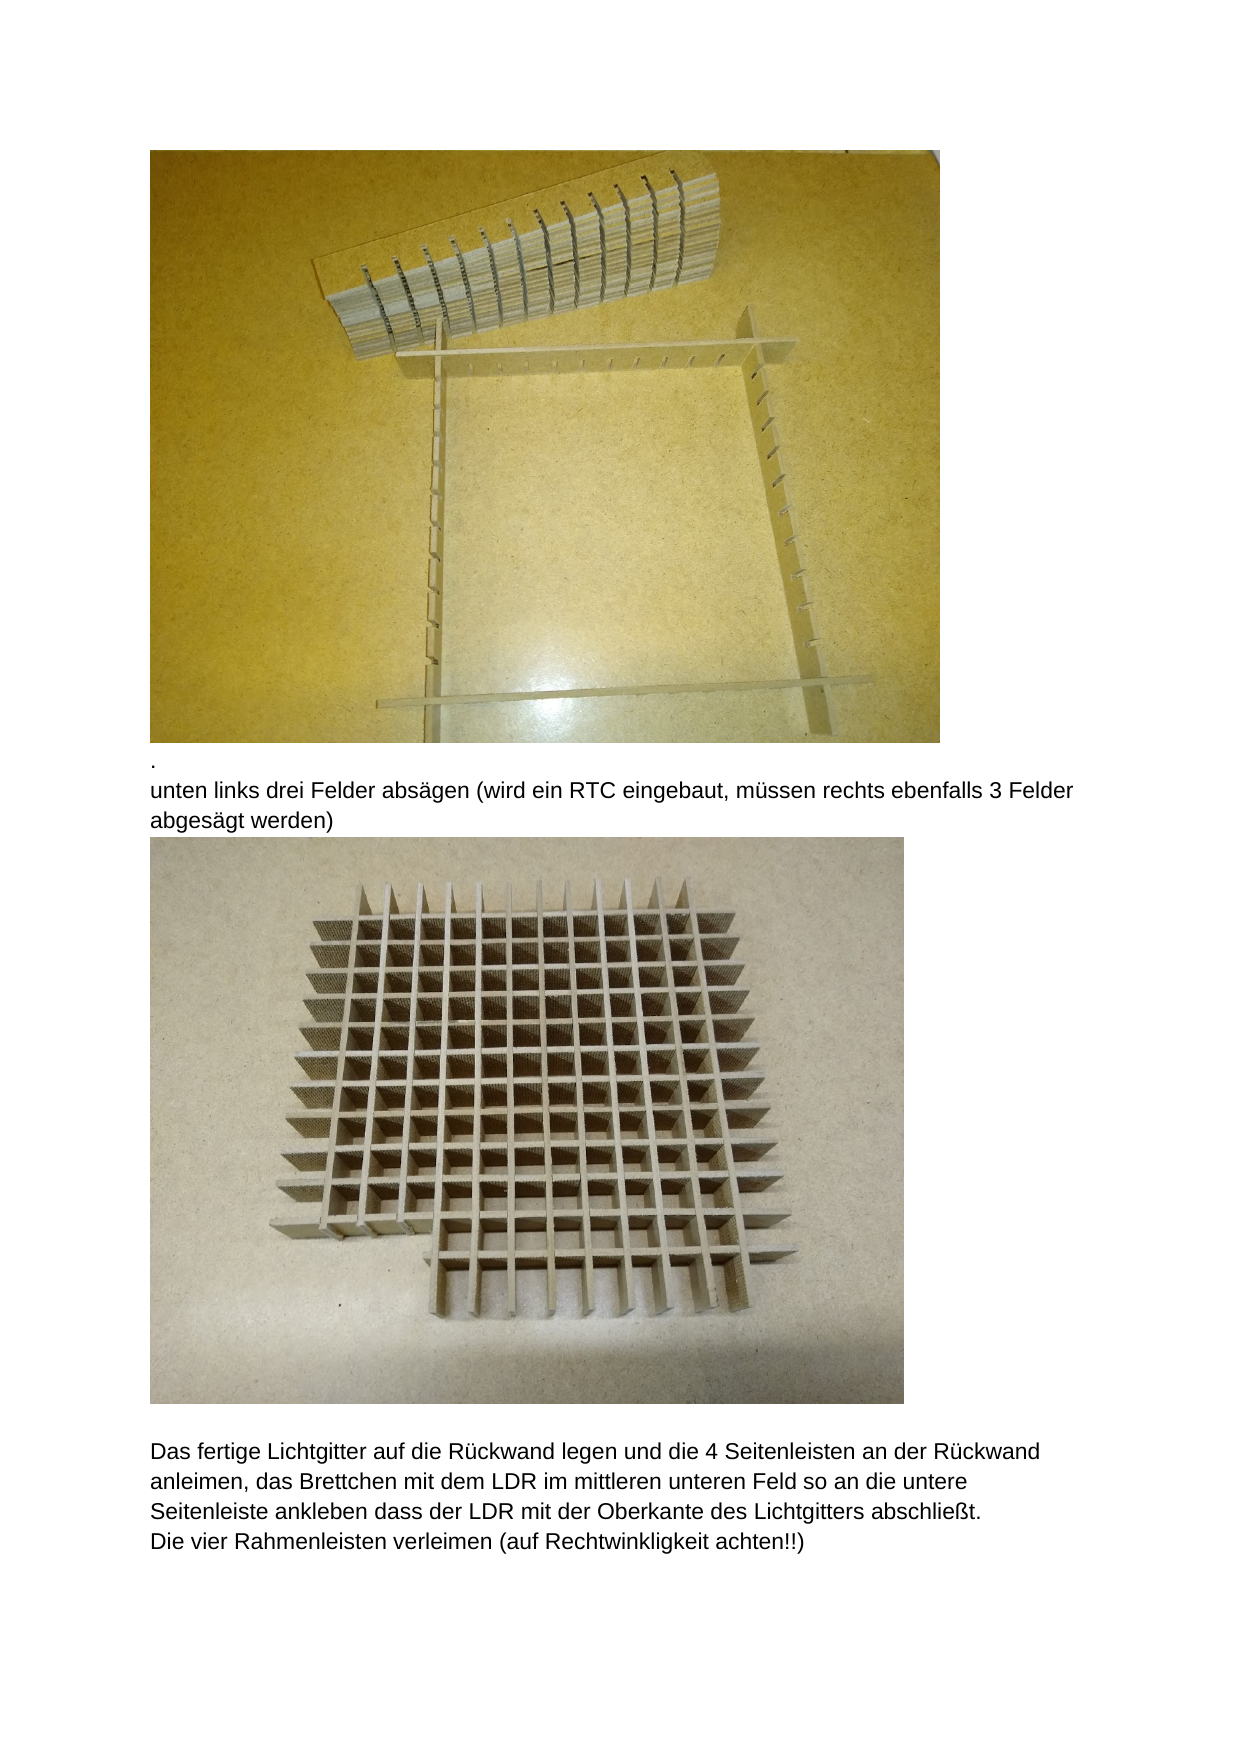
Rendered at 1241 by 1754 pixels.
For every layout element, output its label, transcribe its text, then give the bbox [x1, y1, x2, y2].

text . [150, 747, 1090, 773]
text unten links drei Felder absägen (wird ein RTC eingebaut, müssen rechts ebenfalls 3 Felder abgesägt werden) [150, 777, 1090, 834]
text Das fertige Lichtgitter auf die Rückwand legen und die 4 Seitenleisten an der Rückwand anleimen, das Brettchen mit dem LDR im mittleren unteren Feld so an die untere Seitenleiste ankleben dass der LDR mit der Oberkante des Lichtgitters abschließt. [150, 1438, 1090, 1524]
text Die vier Rahmenleisten verleimen (auf Rechtwinkligkeit achten!!) [150, 1528, 1090, 1554]
picture [150, 150, 940, 743]
picture [150, 837, 904, 1404]
